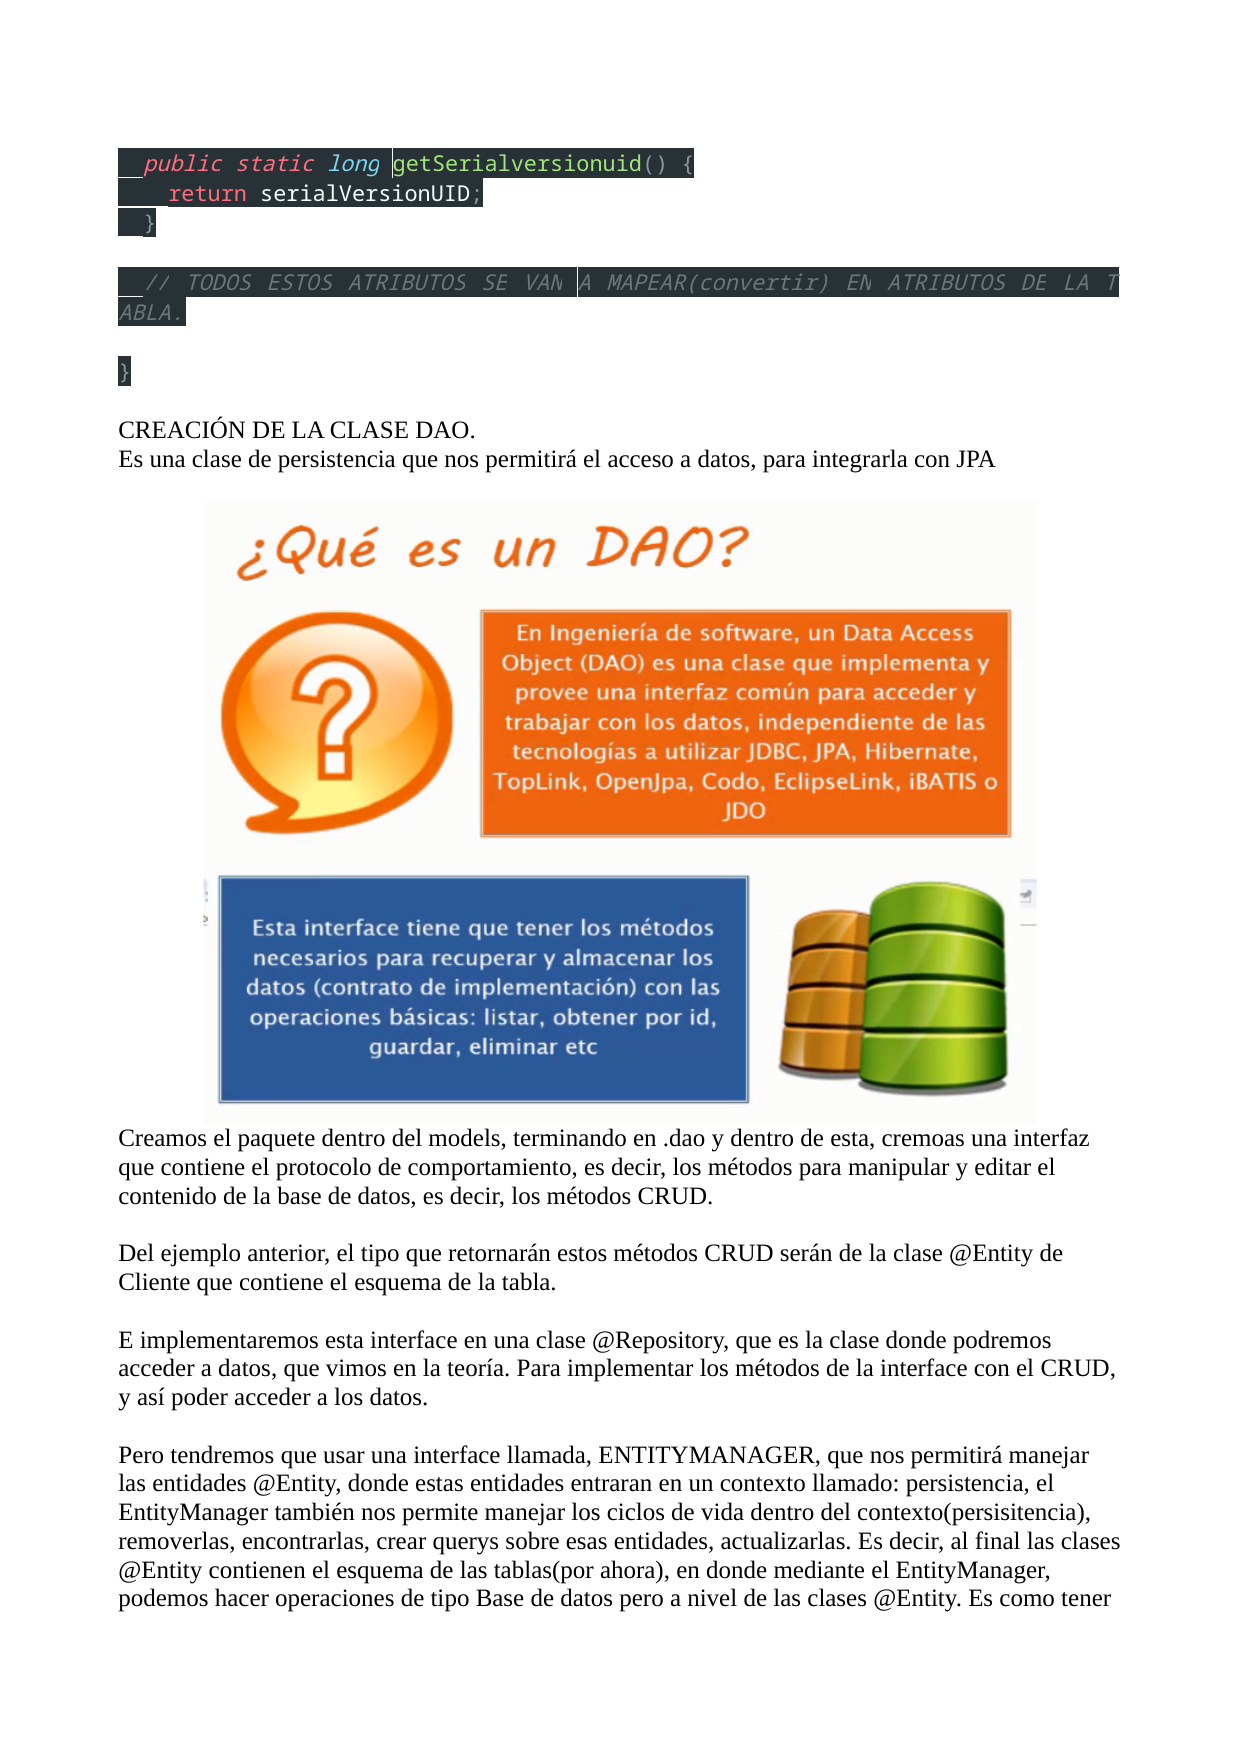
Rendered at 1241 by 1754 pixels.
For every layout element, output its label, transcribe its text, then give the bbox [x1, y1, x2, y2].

text CREACIÓN DE LA CLASE DAO. [118, 416, 1122, 444]
text E implementaremos esta interface en una clase @Repository, que es la clase donde podremos acceder a datos, que vimos en la teoría. Para implementar los métodos de la interface con el CRUD, y así poder acceder a los datos. [118, 1325, 1122, 1411]
text return serialVersionUID; [118, 178, 1122, 207]
text public static long getSerialversionuid() { [118, 148, 1122, 178]
text Pero tendremos que usar una interface llamada, ENTITYMANAGER, que nos permitirá manejar las entidades @Entity, donde estas entidades entraran en un contexto llamado: persistencia, el EntityManager también nos permite manejar los ciclos de vida dentro del contexto(persisitencia), removerlas, encontrarlas, crear querys sobre esas entidades, actualizarlas. Es decir, al final las clases @Entity contienen el esquema de las tablas(por ahora), en donde mediante el EntityManager, podemos hacer operaciones de tipo Base de datos pero a nivel de las clases @Entity. Es como tener [118, 1440, 1122, 1612]
text Del ejemplo anterior, el tipo que retornarán estos métodos CRUD serán de la clase @Entity de Cliente que contiene el esquema de la tabla. [118, 1238, 1122, 1296]
picture [203, 501, 1037, 1124]
text } [118, 356, 1122, 386]
text } [118, 207, 1122, 237]
text Es una clase de persistencia que nos permitirá el acceso a datos, para integrarla con JPA [118, 444, 1122, 473]
text Creamos el paquete dentro del models, terminando en .dao y dentro de esta, cremoas una interfaz que contiene el protocolo de comportamiento, es decir, los métodos para manipular y editar el contenido de la base de datos, es decir, los métodos CRUD. [118, 502, 1122, 1210]
text // TODOS ESTOS ATRIBUTOS SE VAN A MAPEAR(convertir) EN ATRIBUTOS DE LA TABLA. [118, 267, 1122, 326]
